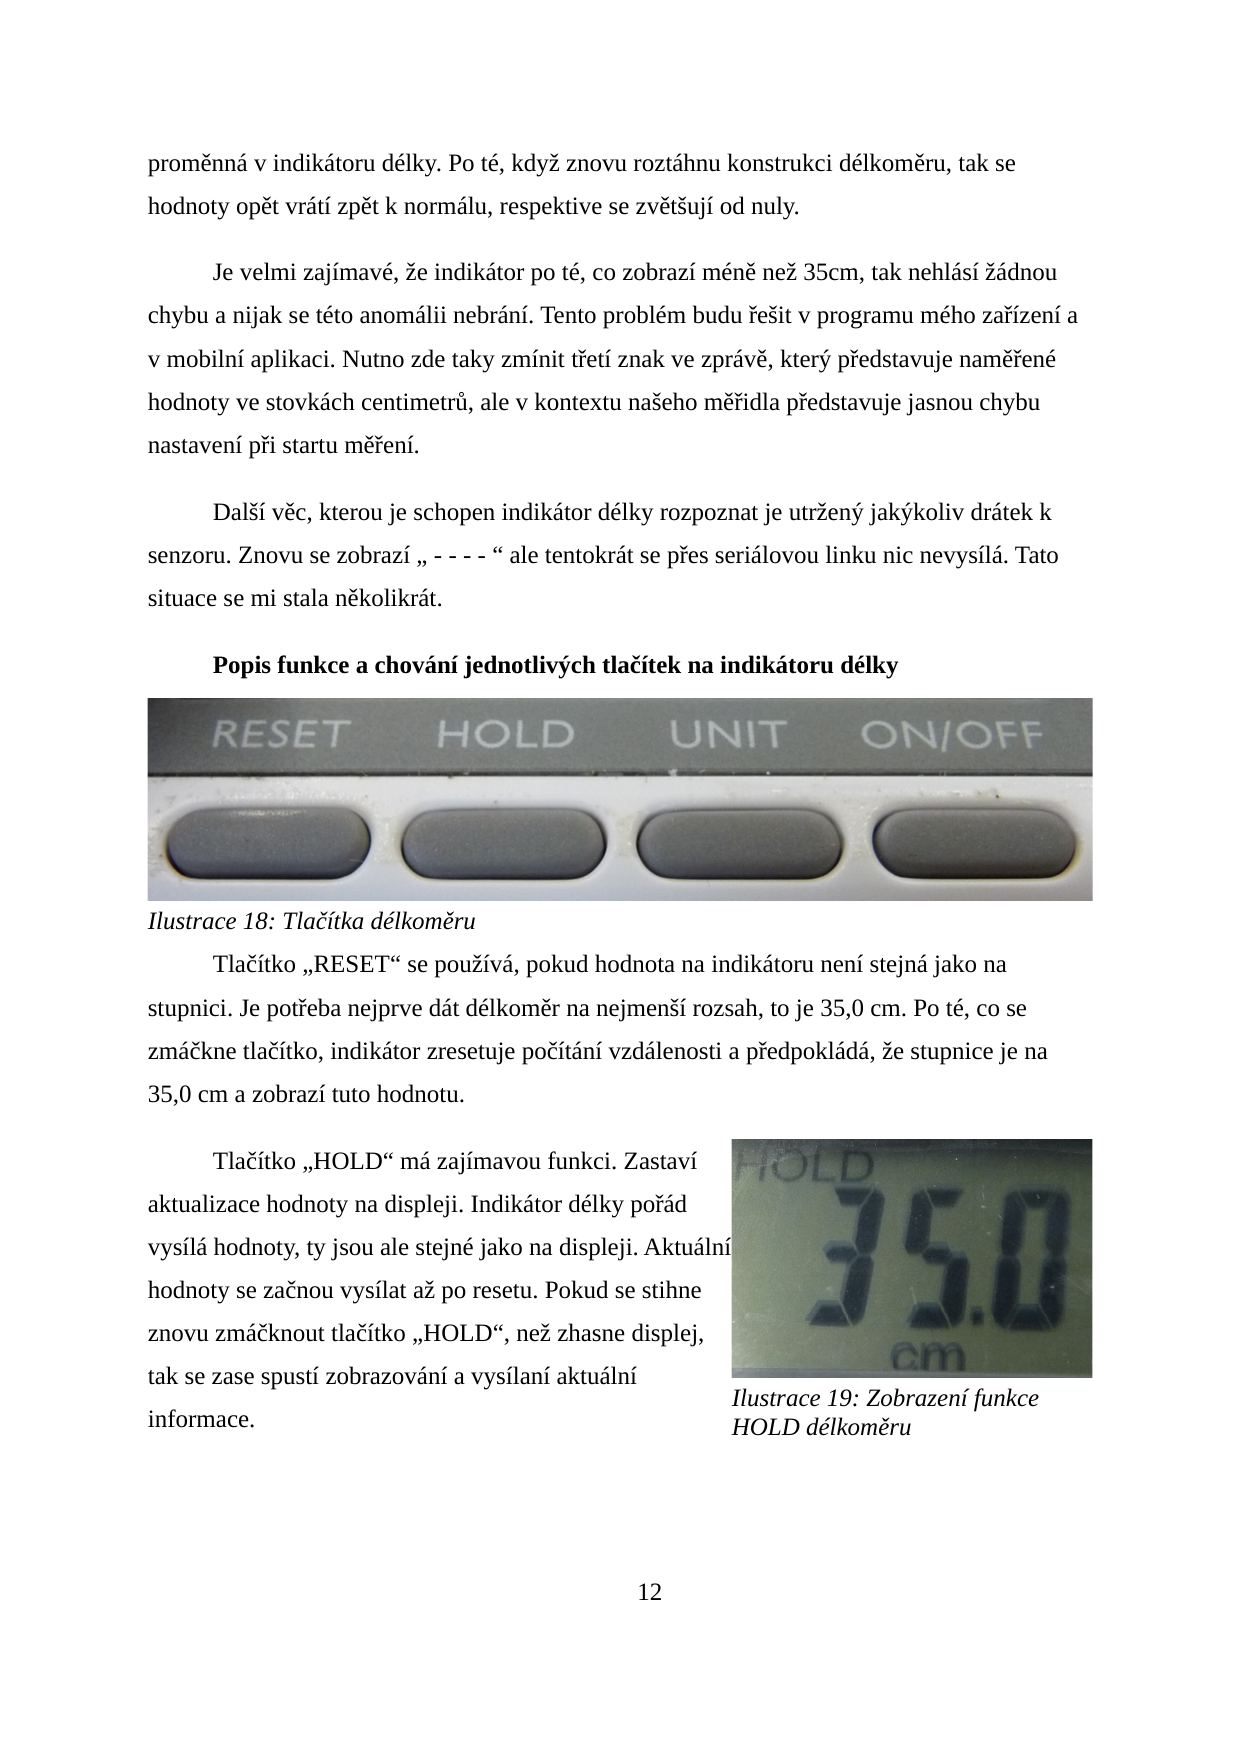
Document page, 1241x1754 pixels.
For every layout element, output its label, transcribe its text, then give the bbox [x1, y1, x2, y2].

text Tlačítko „HOLD“ má zajímavou funkci. Zastaví aktualizace hodnoty na displeji. Indikátor délky pořád vysílá hodnoty, ty jsou ale stejné jako na displeji. Aktuální hodnoty se začnou vysílat až po resetu. Pokud se stihne znovu zmáčknout tlačítko „HOLD“, než zhasne displej, tak se zase spustí zobrazování a vysílaní aktuální informace. [148, 1146, 732, 1433]
text [148, 686, 1093, 698]
picture [731, 1139, 1093, 1378]
text Další věc, kterou je schopen indikátor délky rozpoznat je utržený jakýkoliv drátek k senzoru. Znovu se zobrazí „ - - - - “ ale tentokrát se přes seriálovou linku nic nevysílá. Tato situace se mi stala několikrát. [148, 497, 1093, 612]
text Popis funkce a chování jednotlivých tlačítek na indikátoru délky [148, 650, 1093, 678]
text Je velmi zajímavé, že indikátor po té, co zobrazí méně než 35cm, tak nehlásí žádnou chybu a nijak se této anomálii nebrání. Tento problém budu řešit v programu mého zařízení a v mobilní aplikaci. Nutno zde taky zmínit třetí znak ve zprávě, který představuje naměřené hodnoty ve stovkách centimetrů, ale v kontextu našeho měřidla představuje jasnou chybu nastavení při startu měření. [148, 257, 1093, 459]
text Ilustrace 18: Tlačítka délkoměru [148, 901, 1093, 935]
text Tlačítko „RESET“ se používá, pokud hodnota na indikátoru není stejná jako na stupnici. Je potřeba nejprve dát délkoměr na nejmenší rozsah, to je 35,0 cm. Po té, co se zmáčkne tlačítko, indikátor zresetuje počítání vzdálenosti a předpokládá, že stupnice je na 35,0 cm a zobrazí tuto hodnotu. [148, 935, 1093, 1108]
text proměnná v indikátoru délky. Po té, když znovu roztáhnu konstrukci délkoměru, tak se hodnoty opět vrátí zpět k normálu, respektive se zvětšují od nuly. [148, 148, 1093, 219]
picture [147, 698, 1093, 901]
text Ilustrace 19: Zobrazení funkce HOLD délkoměru [732, 1378, 1093, 1440]
